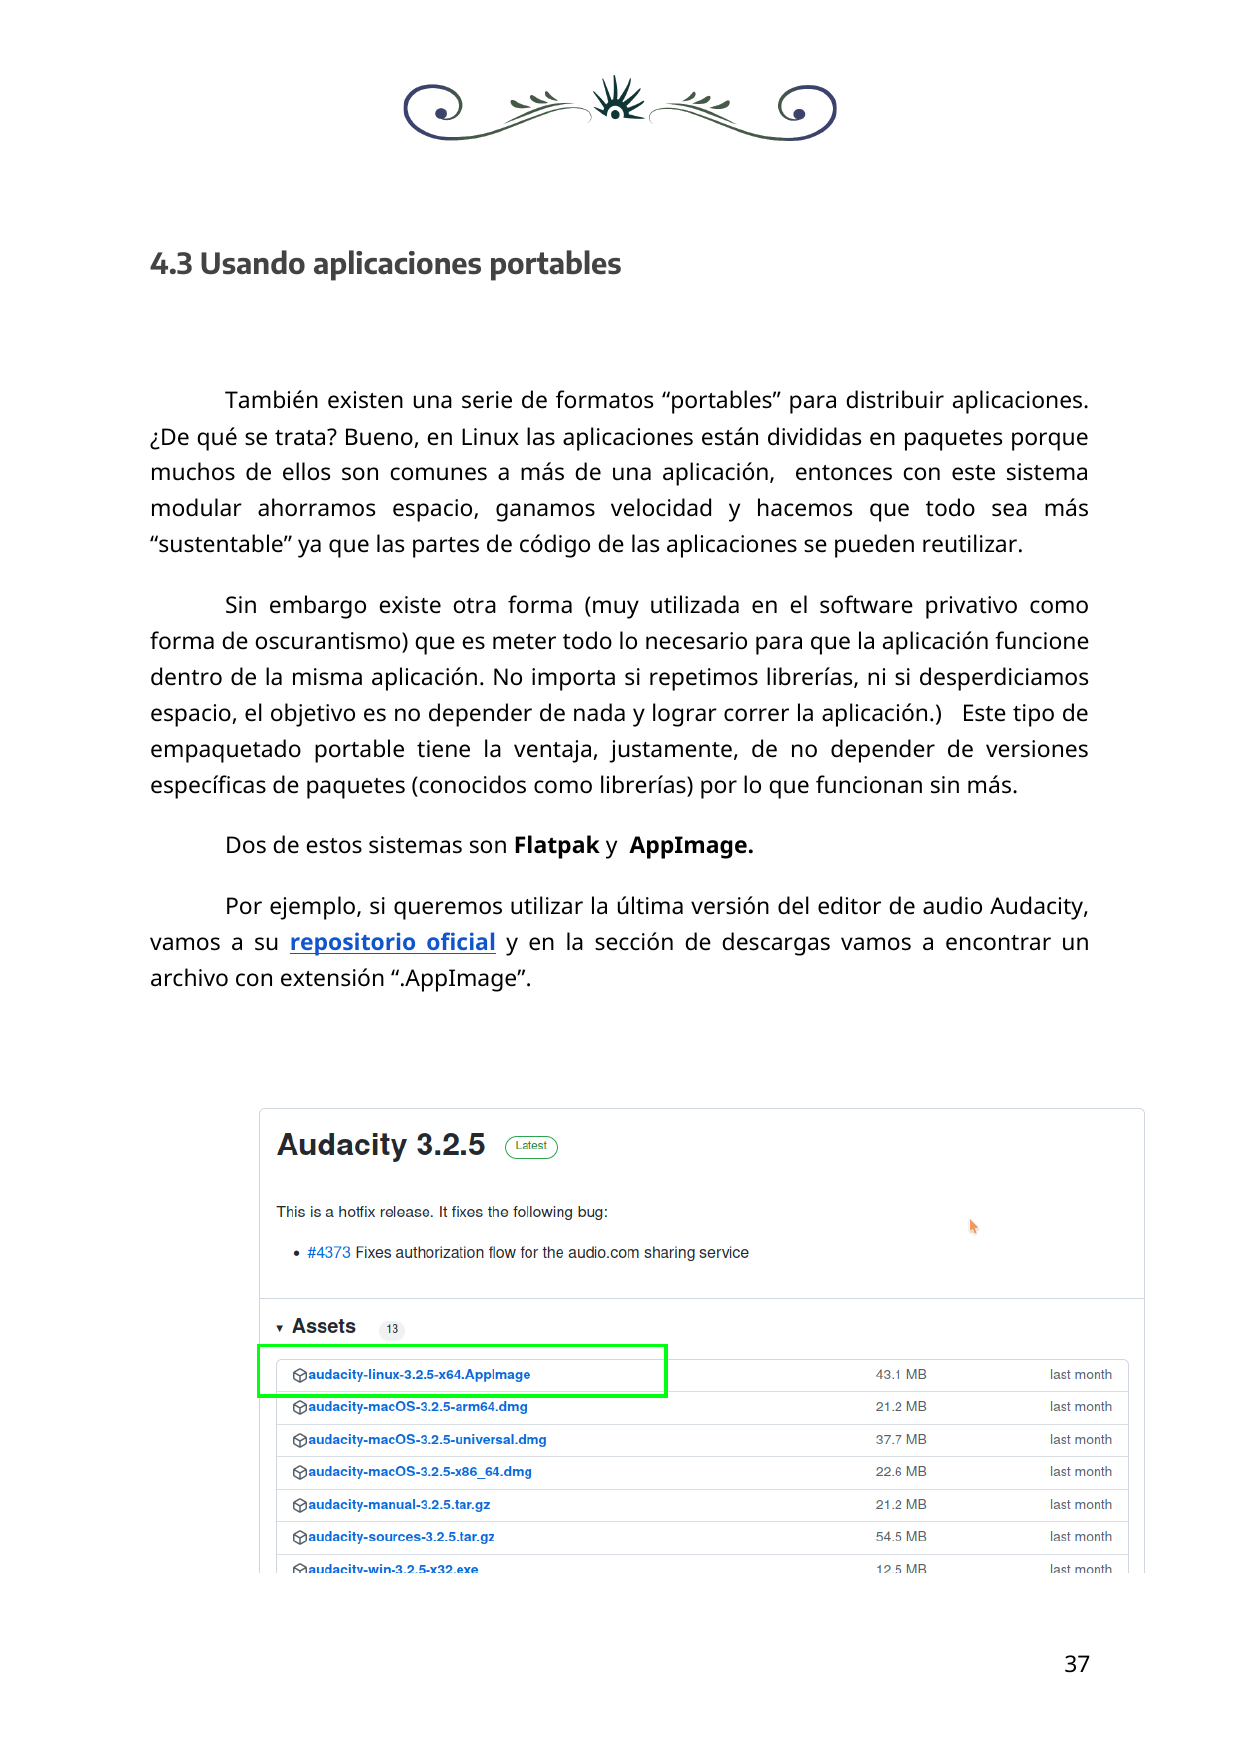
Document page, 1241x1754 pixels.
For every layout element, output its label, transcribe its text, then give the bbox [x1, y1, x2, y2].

text Por ejemplo, si queremos utilizar la última versión del editor de audio Audacity, vamos a su repositorio oficial y en la sección de descargas vamos a encontrar un archivo con extensión “.AppImage”. [150, 890, 1090, 993]
picture [403, 75, 837, 141]
text Sin embargo existe otra forma (muy utilizada en el software privativo como forma de oscurantismo) que es meter todo lo necesario para que la aplicación funcione dentro de la misma aplicación. No importa si repetimos librerías, ni si desperdiciamos espacio, el objetivo es no depender de nada y lograr correr la aplicación.) Este tipo de empaquetado portable tiene la ventaja, justamente, de no depender de versiones específicas de paquetes (conocidos como librerías) por lo que funcionan sin más. [150, 589, 1090, 800]
subtitle 4.3 Usando aplicaciones portables [150, 244, 1090, 281]
picture [225, 1083, 1166, 1573]
text Dos de estos sistemas son Flatpak y AppImage. [150, 829, 1090, 861]
text También existen una serie de formatos “portables” para distribuir aplicaciones. ¿De qué se trata? Bueno, en Linux las aplicaciones están divididas en paquetes porque muchos de ellos son comunes a más de una aplicación, entonces con este sistema modular ahorramos espacio, ganamos velocidad y hacemos que todo sea más “sustentable” ya que las partes de código de las aplicaciones se pueden reutilizar. [150, 384, 1090, 559]
